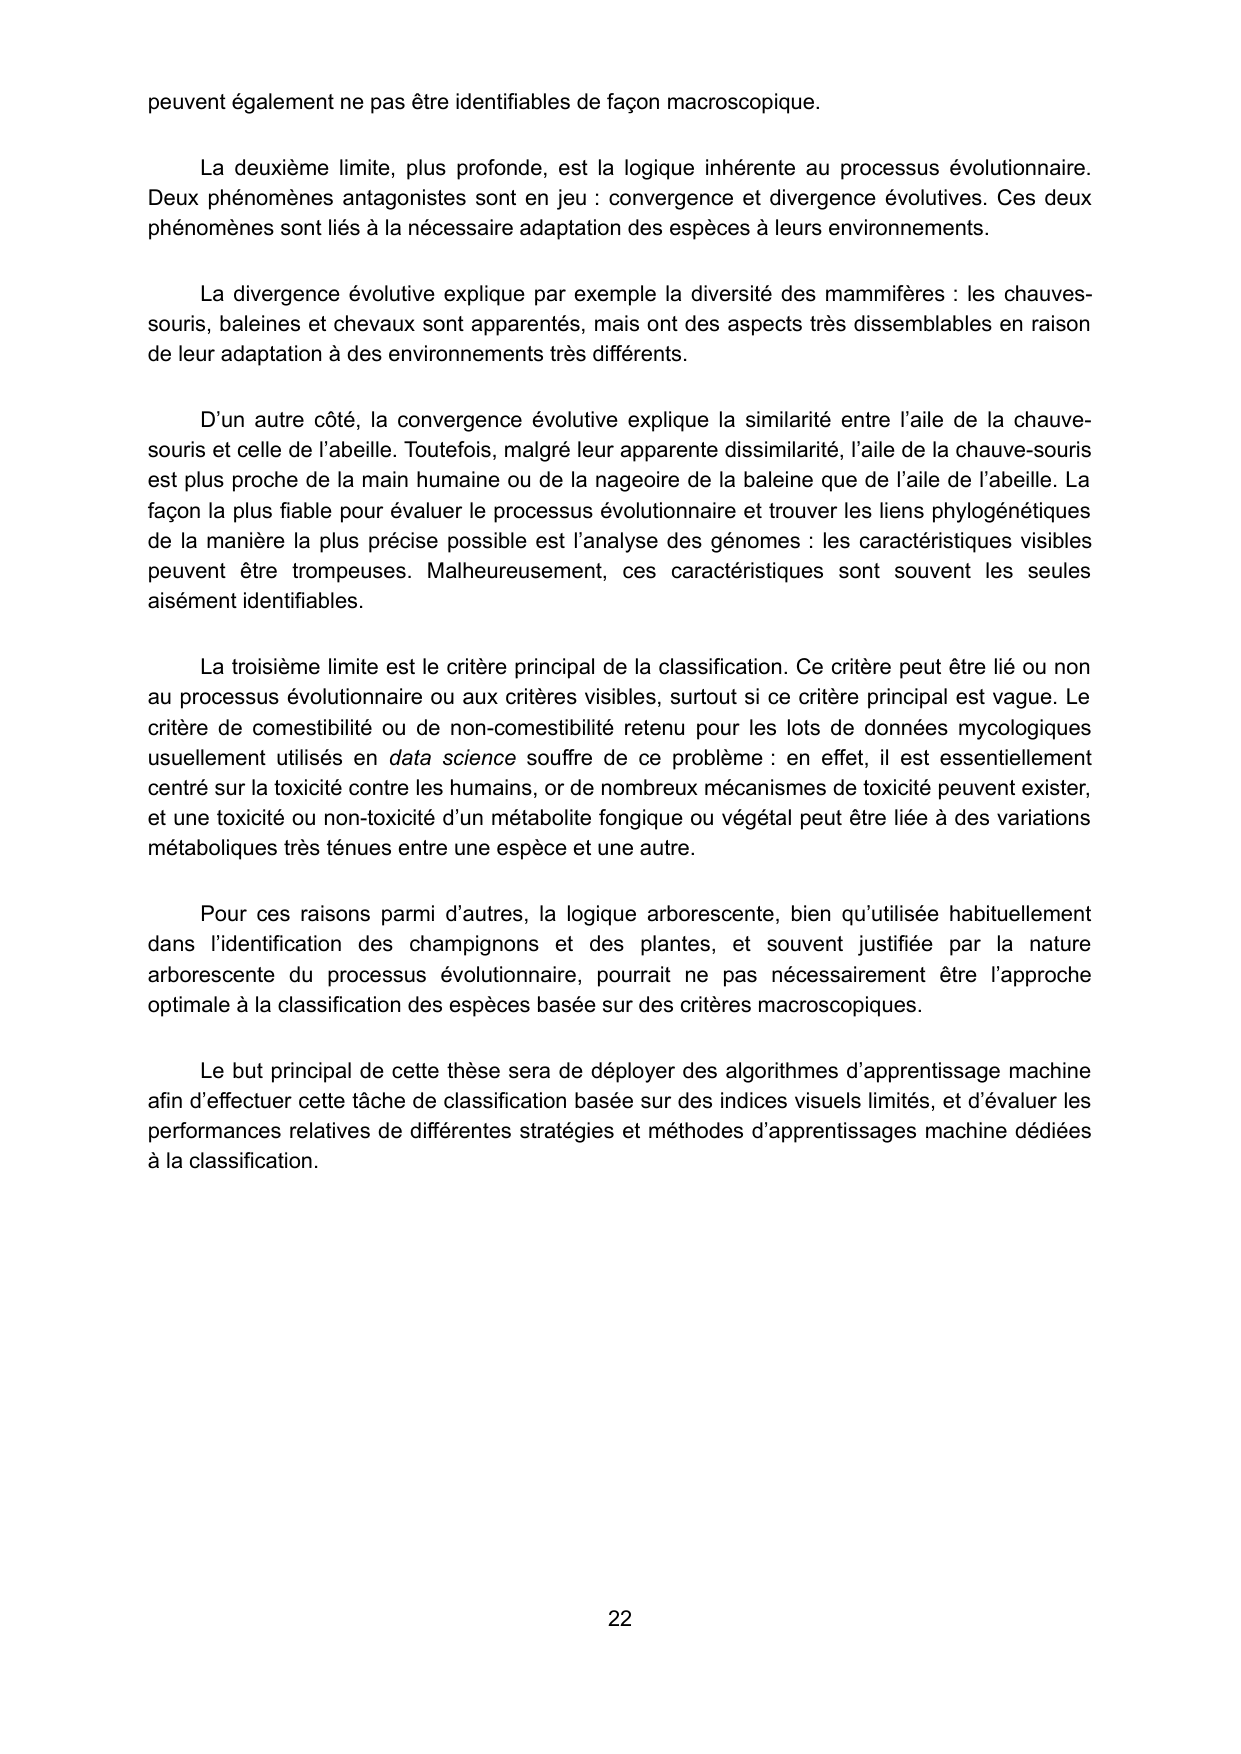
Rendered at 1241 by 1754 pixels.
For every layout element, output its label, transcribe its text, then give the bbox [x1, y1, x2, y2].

text Le but principal de cette thèse sera de déployer des algorithmes d’apprentissage machine afin d’effectuer cette tâche de classification basée sur des indices visuels limités, et d’évaluer les performances relatives de différentes stratégies et méthodes d’apprentissages machine dédiées à la classification. [148, 1057, 1093, 1173]
text La deuxième limite, plus profonde, est la logique inhérente au processus évolutionnaire. Deux phénomènes antagonistes sont en jeu : convergence et divergence évolutives. Ces deux phénomènes sont liés à la nécessaire adaptation des espèces à leurs environnements. [148, 154, 1093, 240]
text La divergence évolutive explique par exemple la diversité des mammifères : les chauves-souris, baleines et chevaux sont apparentés, mais ont des aspects très dissemblables en raison de leur adaptation à des environnements très différents. [148, 281, 1093, 366]
text peuvent également ne pas être identifiables de façon macroscopique. [148, 88, 1093, 114]
text D’un autre côté, la convergence évolutive explique la similarité entre l’aile de la chauve-souris et celle de l’abeille. Toutefois, malgré leur apparente dissimilarité, l’aile de la chauve-souris est plus proche de la main humaine ou de la nageoire de la baleine que de l’aile de l’abeille. La façon la plus fiable pour évaluer le processus évolutionnaire et trouver les liens phylogénétiques de la manière la plus précise possible est l’analyse des génomes : les caractéristiques visibles peuvent être trompeuses. Malheureusement, ces caractéristiques sont souvent les seules aisément identifiables. [148, 407, 1093, 613]
text Pour ces raisons parmi d’autres, la logique arborescente, bien qu’utilisée habituellement dans l’identification des champignons et des plantes, et souvent justifiée par la nature arborescente du processus évolutionnaire, pourrait ne pas nécessairement être l’approche optimale à la classification des espèces basée sur des critères macroscopiques. [148, 901, 1093, 1017]
text La troisième limite est le critère principal de la classification. Ce critère peut être lié ou non au processus évolutionnaire ou aux critères visibles, surtout si ce critère principal est vague. Le critère de comestibilité ou de non-comestibilité retenu pour les lots de données mycologiques usuellement utilisés en data science souffre de ce problème : en effet, il est essentiellement centré sur la toxicité contre les humains, or de nombreux mécanismes de toxicité peuvent exister, et une toxicité ou non-toxicité d’un métabolite fongique ou végétal peut être liée à des variations métaboliques très ténues entre une espèce et une autre. [148, 654, 1093, 860]
